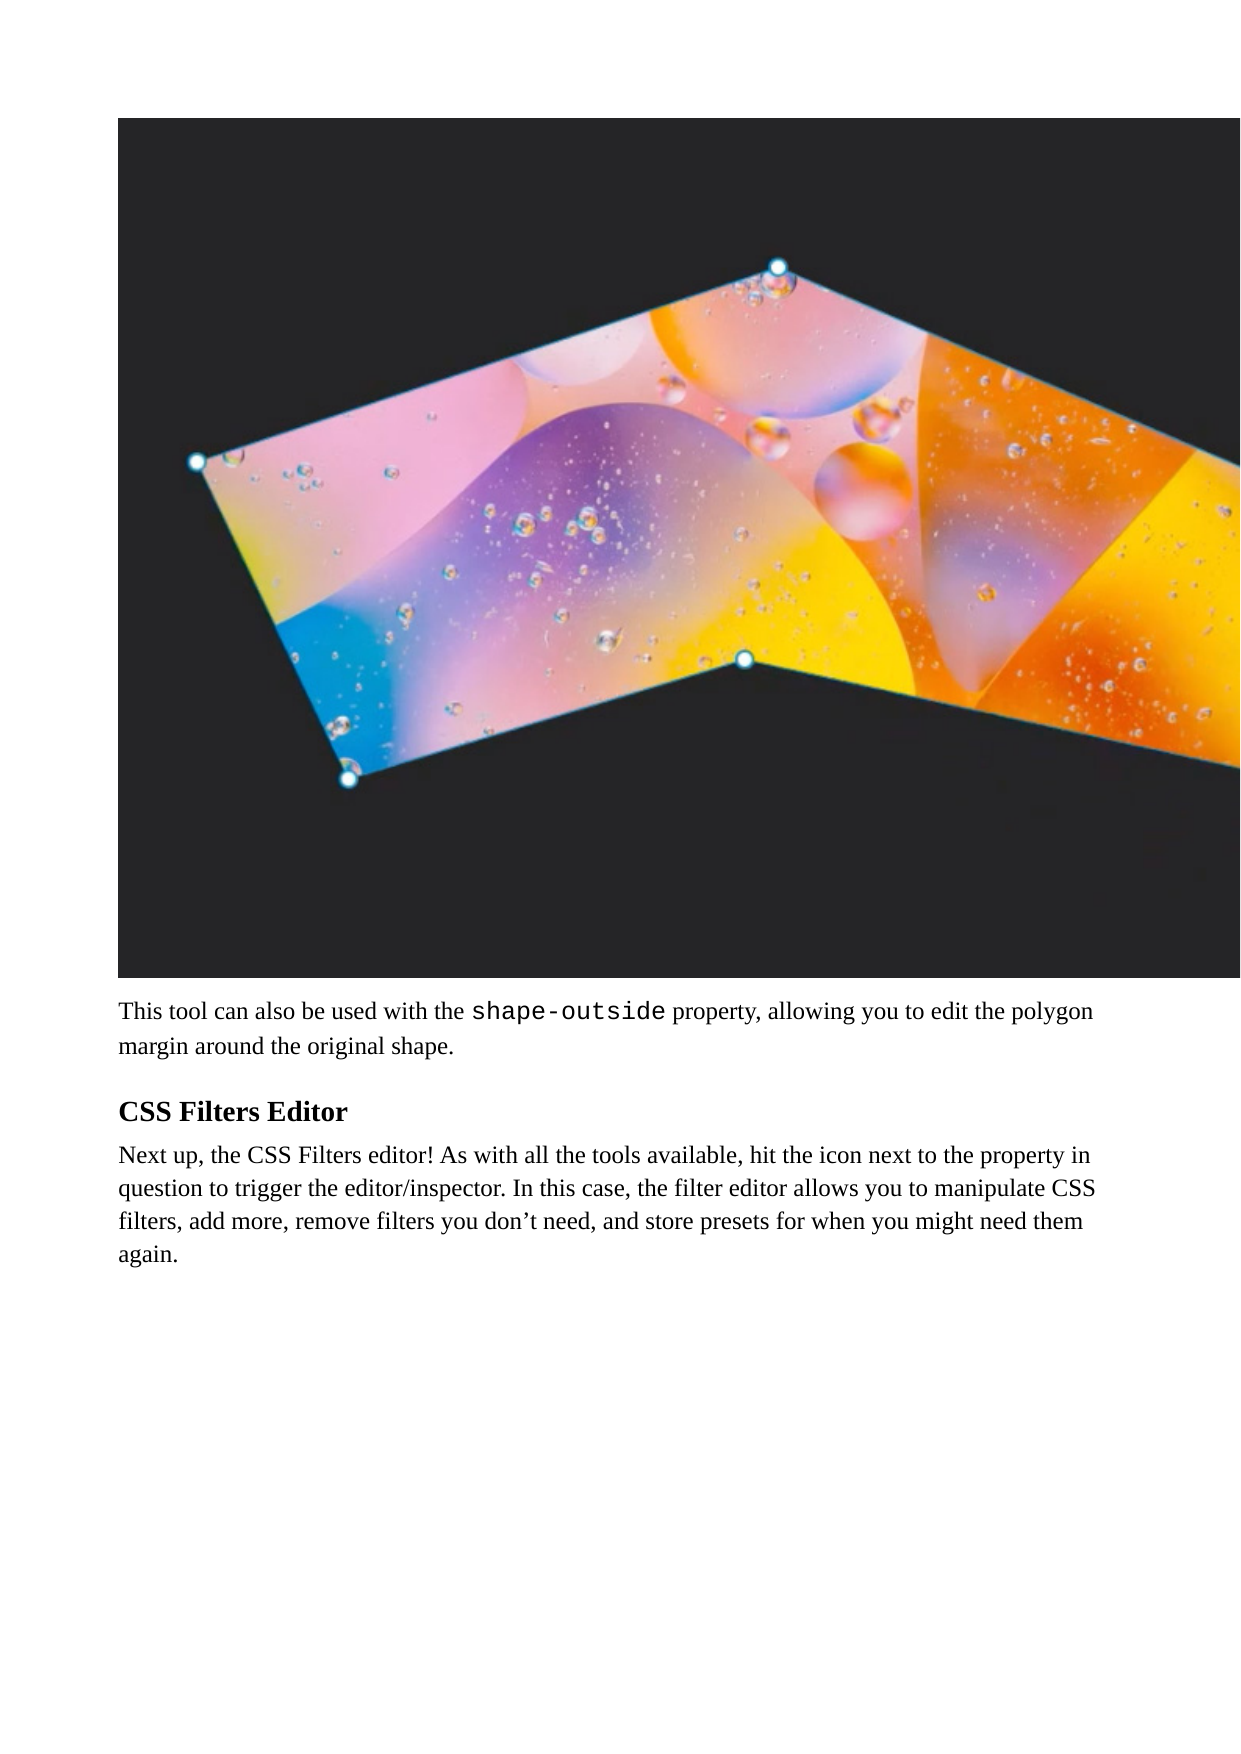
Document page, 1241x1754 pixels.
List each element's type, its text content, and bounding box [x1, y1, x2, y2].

text Next up, the CSS Filters editor! As with all the tools available, hit the icon next to the property in question to trigger the editor/inspector. In this case, the filter editor allows you to manipulate CSS filters, add more, remove filters you don’t need, and store presets for when you might need them again. [118, 1140, 1122, 1267]
text This tool can also be used with the shape-outside property, allowing you to edit the polygon margin around the original shape. [118, 996, 1122, 1060]
subtitle CSS Filters Editor [118, 1094, 1122, 1127]
picture [118, 118, 1241, 978]
